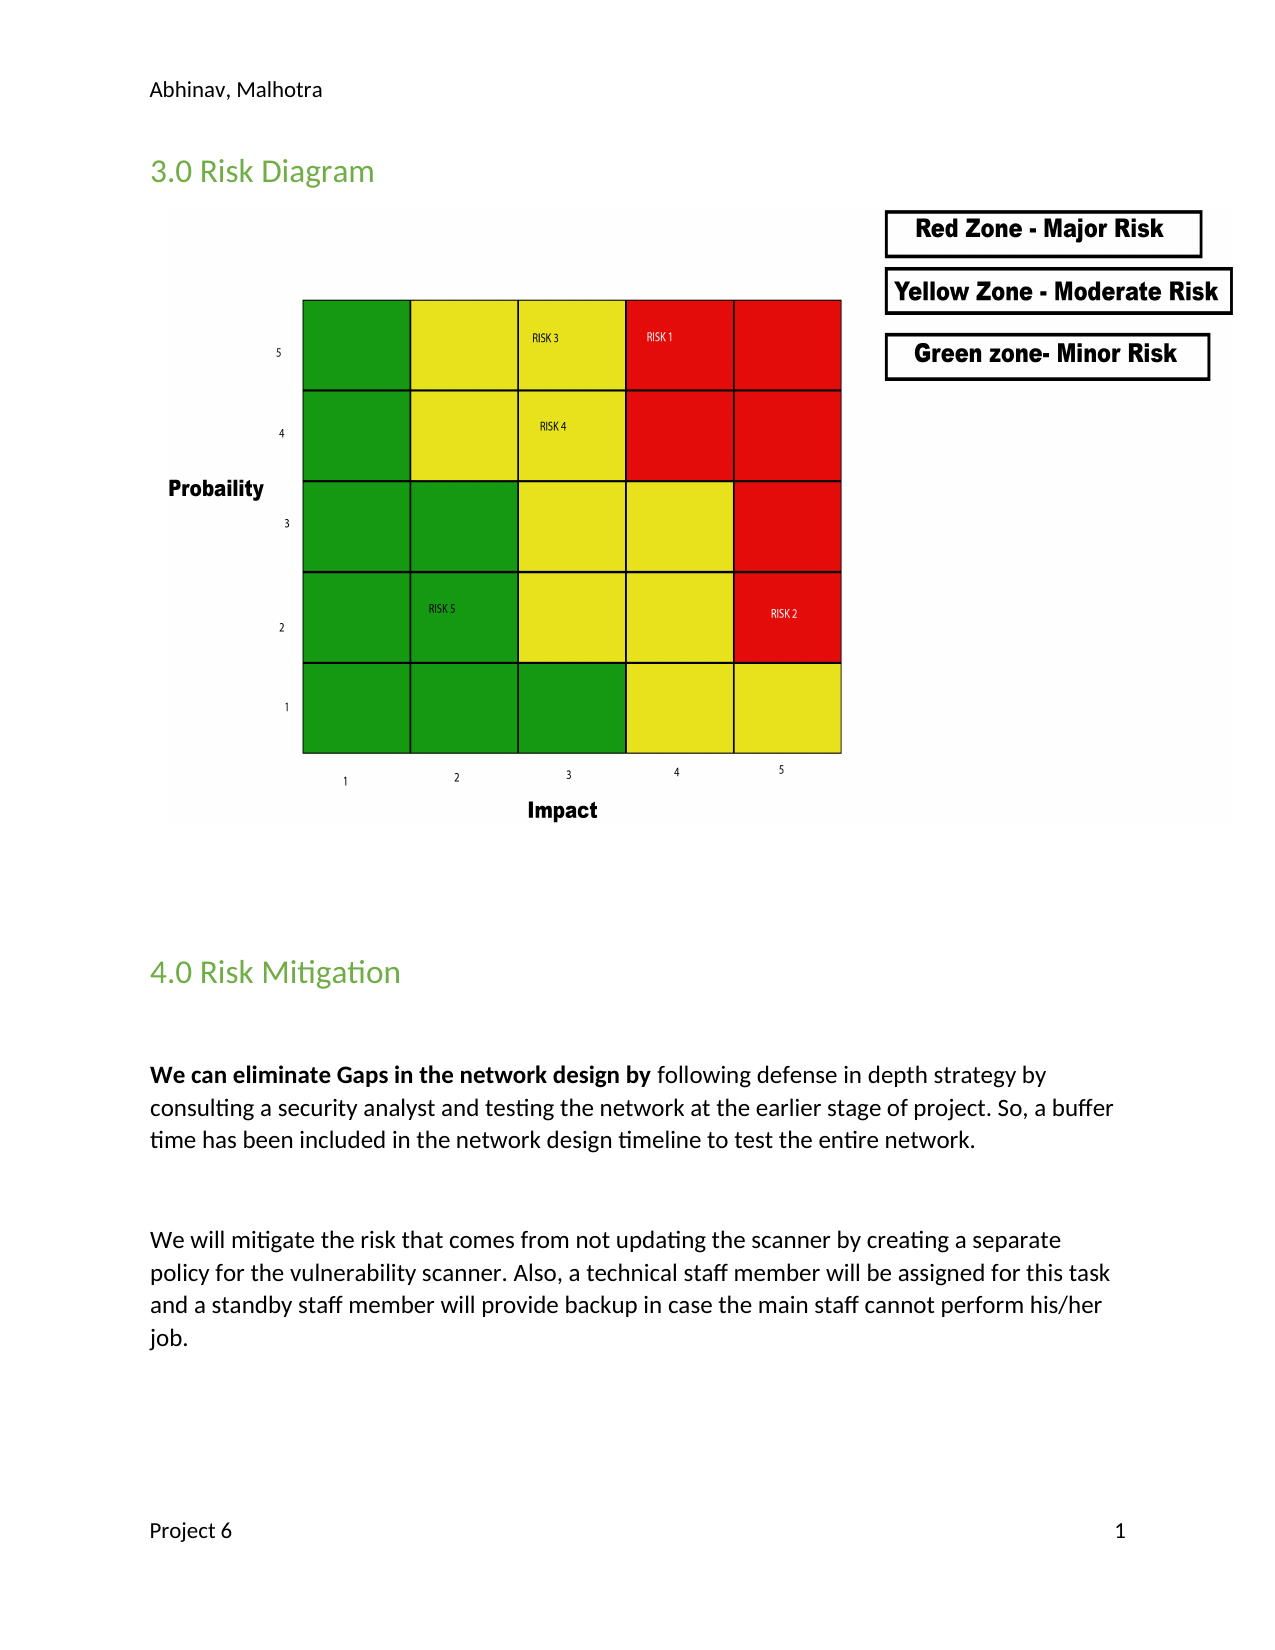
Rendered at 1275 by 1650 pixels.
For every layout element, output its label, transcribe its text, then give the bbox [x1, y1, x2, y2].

text 4.0 Risk Mitigation [150, 951, 1125, 992]
text We can eliminate Gaps in the network design by following defense in depth strategy by consulting a security analyst and testing the network at the earlier stage of project. So, a buffer time has been included in the network design timeline to test the entire network. [150, 1059, 1125, 1155]
picture [168, 210, 1233, 825]
text We will mitigate the risk that comes from not updating the scanner by creating a separate policy for the vulnerability scanner. Also, a technical staff member will be assigned for this task and a standby staff member will provide backup in case the main staff cannot perform his/her job. [150, 1224, 1125, 1353]
text 3.0 Risk Diagram [150, 150, 1125, 191]
